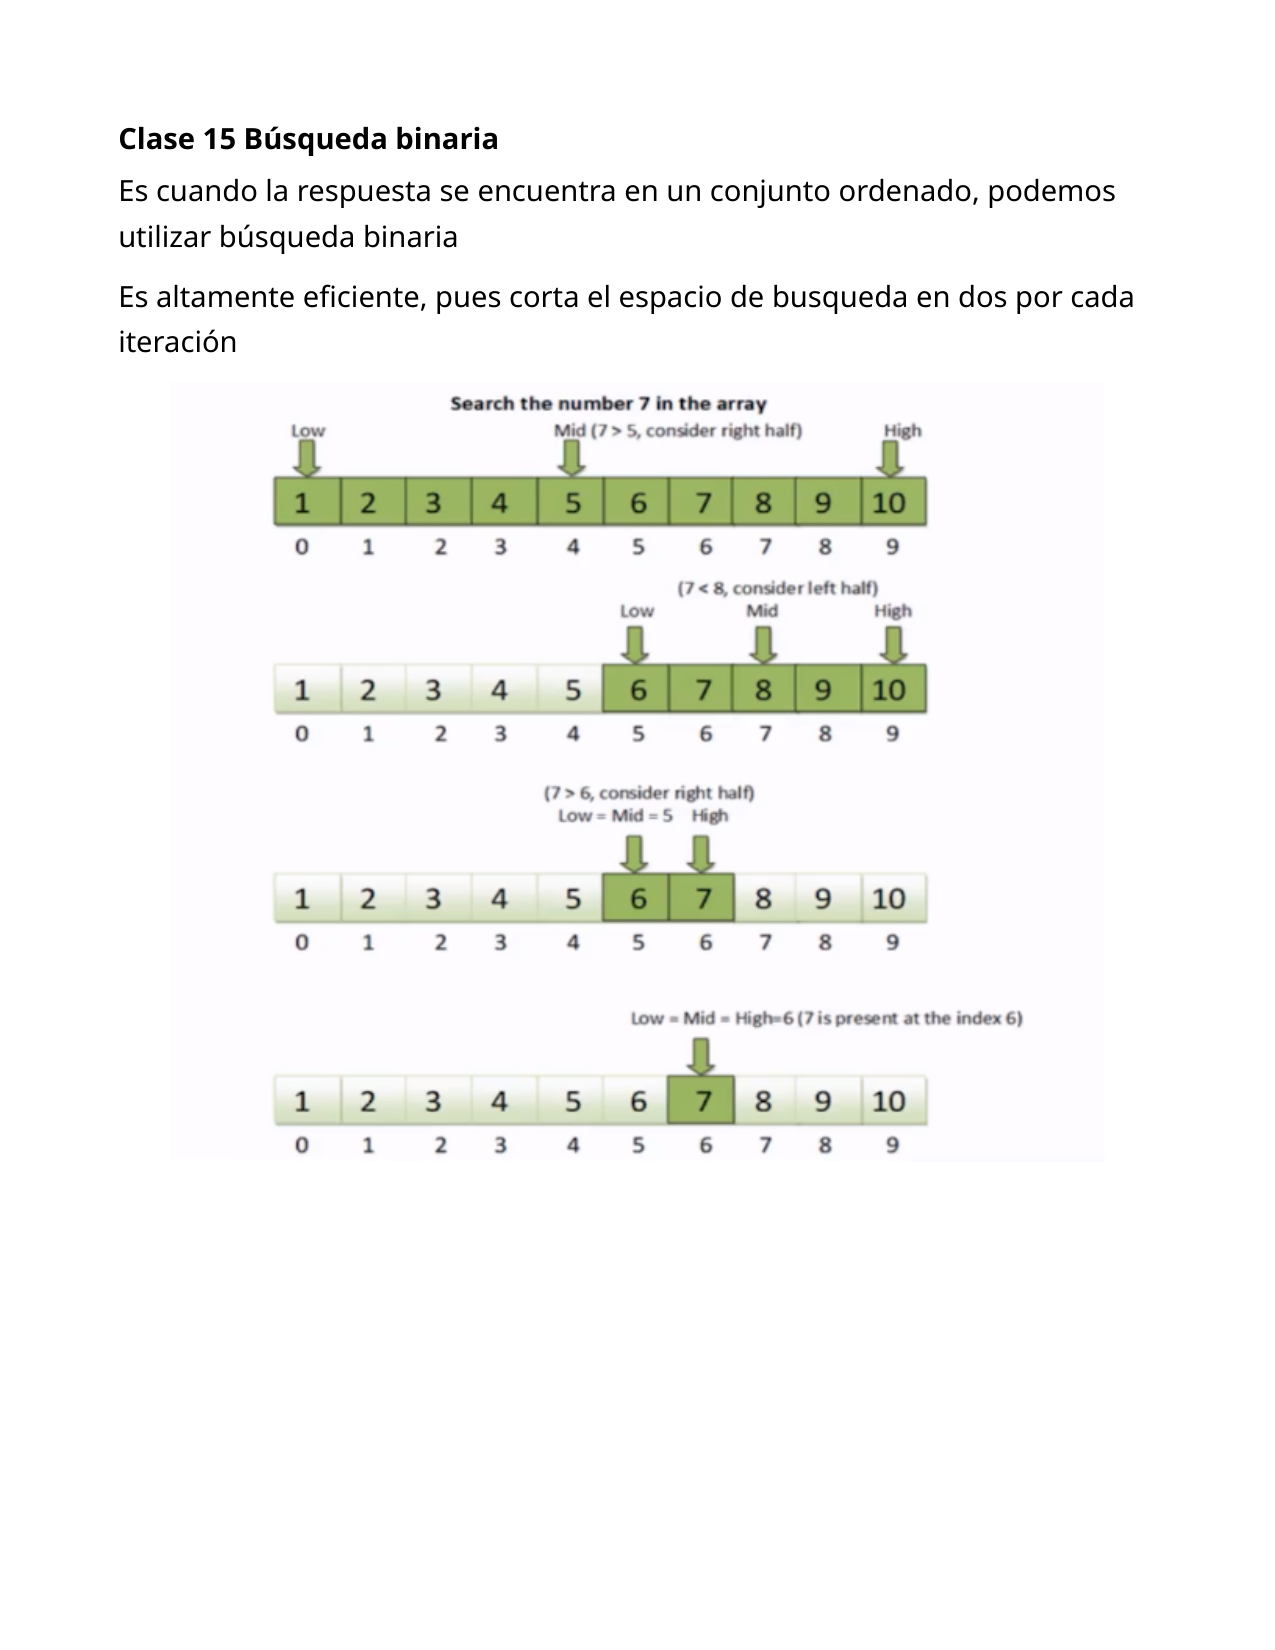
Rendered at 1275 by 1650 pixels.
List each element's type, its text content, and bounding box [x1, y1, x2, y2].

picture [170, 382, 1105, 1162]
subtitle Clase 15 Búsqueda binaria [118, 118, 1157, 158]
text Es altamente eficiente, pues corta el espacio de busqueda en dos por cada iteración [118, 276, 1157, 361]
text Es cuando la respuesta se encuentra en un conjunto ordenado, podemos utilizar búsqueda binaria [118, 170, 1157, 256]
